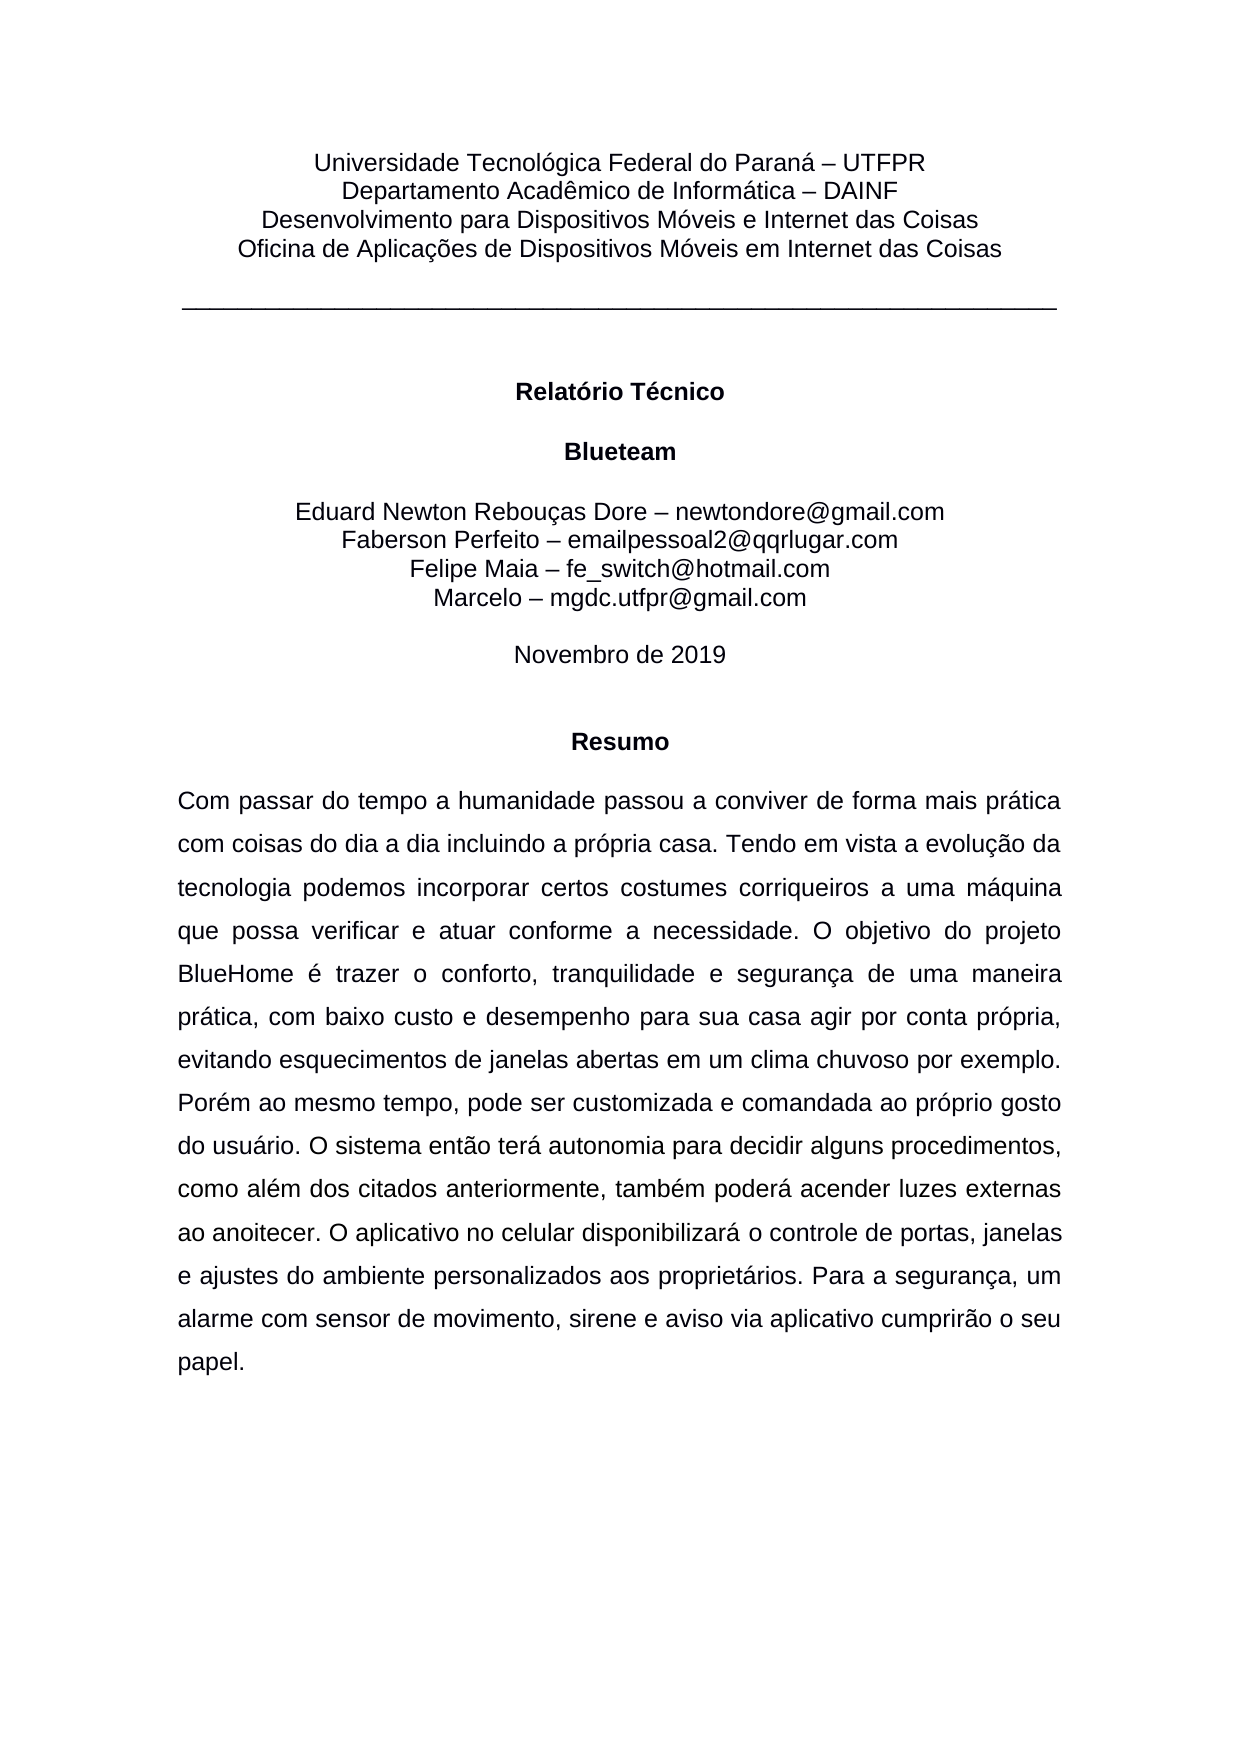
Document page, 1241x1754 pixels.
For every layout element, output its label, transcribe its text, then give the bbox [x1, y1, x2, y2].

text Com passar do tempo a humanidade passou a conviver de forma mais prática com coisas do dia a dia incluindo a própria casa. Tendo em vista a evolução da tecnologia podemos incorporar certos costumes corriqueiros a uma máquina que possa verificar e atuar conforme a necessidade. O objetivo do projeto BlueHome é trazer o conforto, tranquilidade e segurança de uma maneira prática, com baixo custo e desempenho para sua casa agir por conta própria, evitando esquecimentos de janelas abertas em um clima chuvoso por exemplo. Porém ao mesmo tempo, pode ser customizada e comandada ao próprio gosto do usuário. O sistema então terá autonomia para decidir alguns procedimentos, como além dos citados anteriormente, também poderá acender luzes externas ao anoitecer. O aplicativo no celular disponibilizará o controle de portas, janelas e ajustes do ambiente personalizados aos proprietários. Para a segurança, um alarme com sensor de movimento, sirene e aviso via aplicativo cumprirão o seu papel. [177, 786, 1063, 1376]
text Faberson Perfeito – emailpessoal2@qqrlugar.com [177, 525, 1063, 554]
text Blueteam [177, 437, 1063, 466]
text Universidade Tecnológica Federal do Paraná – UTFPR [177, 148, 1063, 176]
text Oficina de Aplicações de Dispositivos Móveis em Internet das Coisas [177, 234, 1063, 263]
text Departamento Acadêmico de Informática – DAINF [177, 176, 1063, 205]
text Felipe Maia – fe_switch@hotmail.com [177, 554, 1063, 583]
text Marcelo – mgdc.utfpr@gmail.com [177, 583, 1063, 612]
text _______________________________________________________________ [177, 282, 1063, 310]
text Resumo [177, 727, 1063, 755]
text Desenvolvimento para Dispositivos Móveis e Internet das Coisas [177, 205, 1063, 234]
text Eduard Newton Rebouças Dore – newtondore@gmail.com [177, 497, 1063, 525]
text Relatório Técnico [177, 377, 1063, 406]
text Novembro de 2019 [177, 640, 1063, 669]
